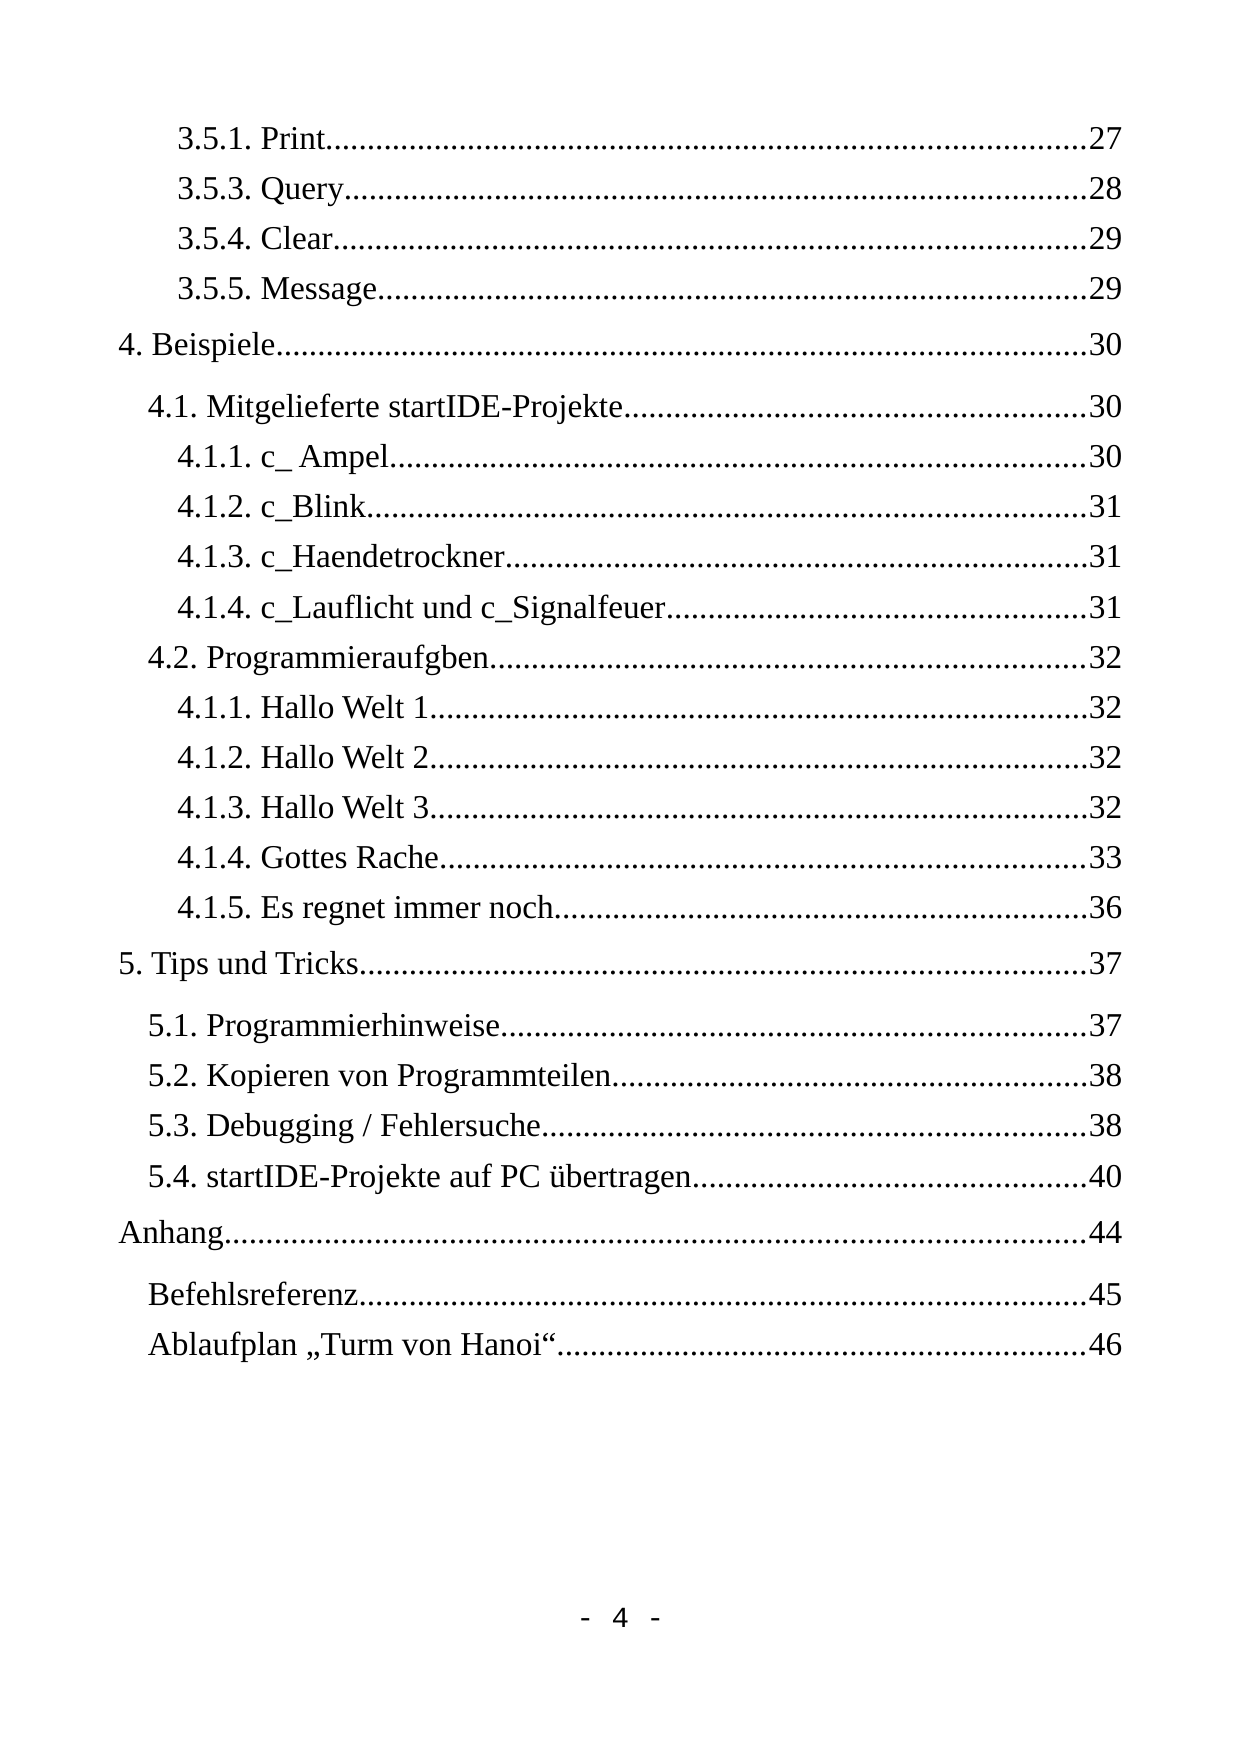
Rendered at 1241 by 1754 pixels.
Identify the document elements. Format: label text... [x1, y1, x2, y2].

text 4.2. Programmieraufgben 32 [148, 637, 1122, 675]
text 4.1.3. Hallo Welt 3 32 [177, 787, 1122, 826]
text 4.1.5. Es regnet immer noch... 36 [177, 887, 1122, 926]
text 4.1.2. c_Blink 31 [177, 487, 1122, 525]
text 4.1.4. Gottes Rache 33 [177, 837, 1122, 876]
text 5. Tips und Tricks 37 [118, 943, 1122, 982]
text 3.5.1. Print 27 [177, 118, 1122, 156]
text 5.4. startIDE-Projekte auf PC übertragen 40 [148, 1156, 1122, 1194]
text 3.5.5. Message 29 [177, 268, 1122, 307]
text 5.2. Kopieren von Programmteilen 38 [148, 1056, 1122, 1094]
text 3.5.4. Clear 29 [177, 218, 1122, 257]
text Anhang 44 [118, 1212, 1122, 1250]
text Befehlsreferenz 45 [148, 1274, 1122, 1312]
text 4.1.4. c_Lauflicht und c_Signalfeuer 31 [177, 587, 1122, 625]
text 4.1.3. c_Haendetrockner 31 [177, 537, 1122, 575]
text 4.1.1. Hallo Welt 1 32 [177, 687, 1122, 725]
text 4.1.1. c_ Ampel 30 [177, 437, 1122, 475]
text 4.1. Mitgelieferte startIDE-Projekte 30 [148, 386, 1122, 425]
text 3.5.3. Query 28 [177, 168, 1122, 207]
text 5.1. Programmierhinweise 37 [148, 1006, 1122, 1044]
text 4. Beispiele 30 [118, 324, 1122, 363]
text 5.3. Debugging / Fehlersuche 38 [148, 1106, 1122, 1144]
text Ablaufplan „Turm von Hanoi“ 46 [148, 1324, 1122, 1362]
text 4.1.2. Hallo Welt 2 32 [177, 737, 1122, 776]
